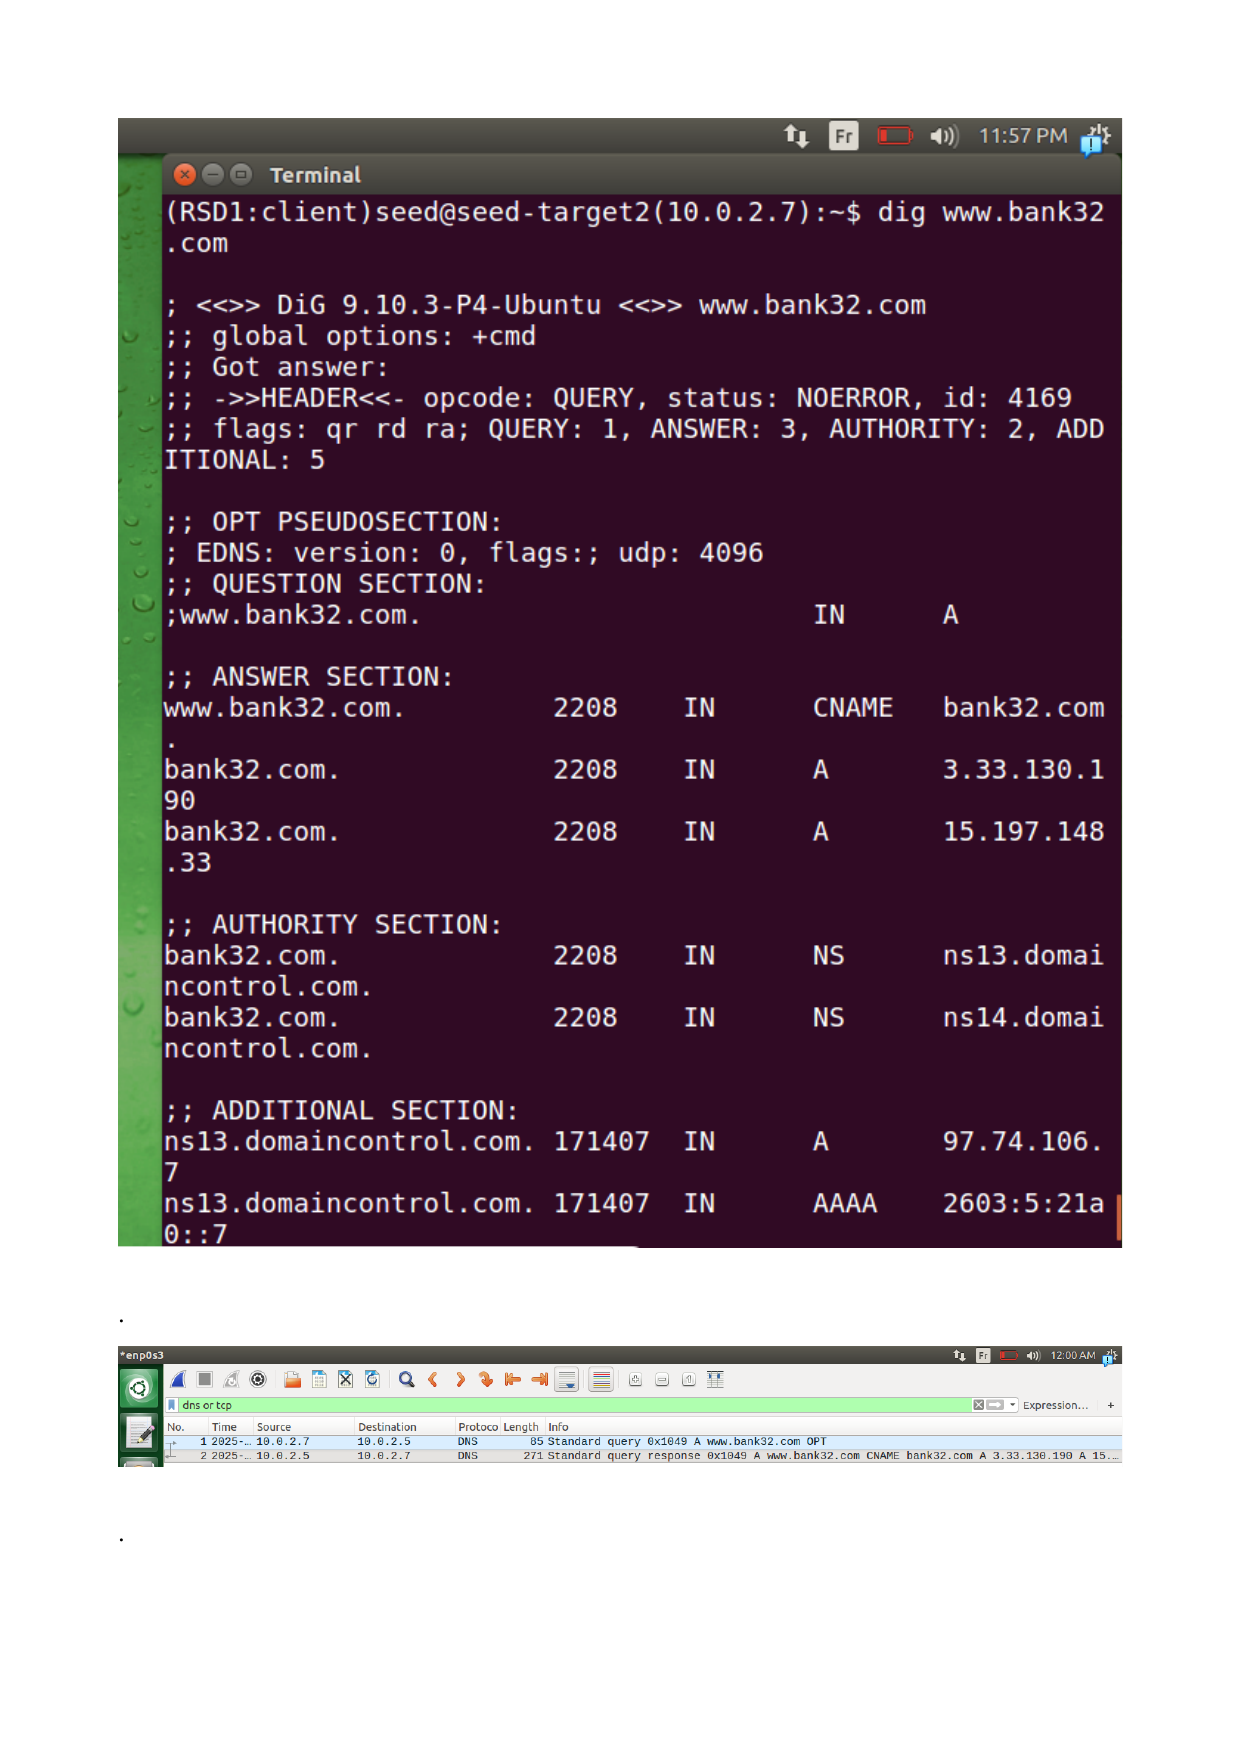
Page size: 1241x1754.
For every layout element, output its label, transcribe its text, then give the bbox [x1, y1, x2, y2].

picture [118, 1346, 1123, 1467]
text . [118, 1518, 1122, 1547]
text . [118, 1299, 1122, 1328]
picture [118, 118, 1123, 1248]
